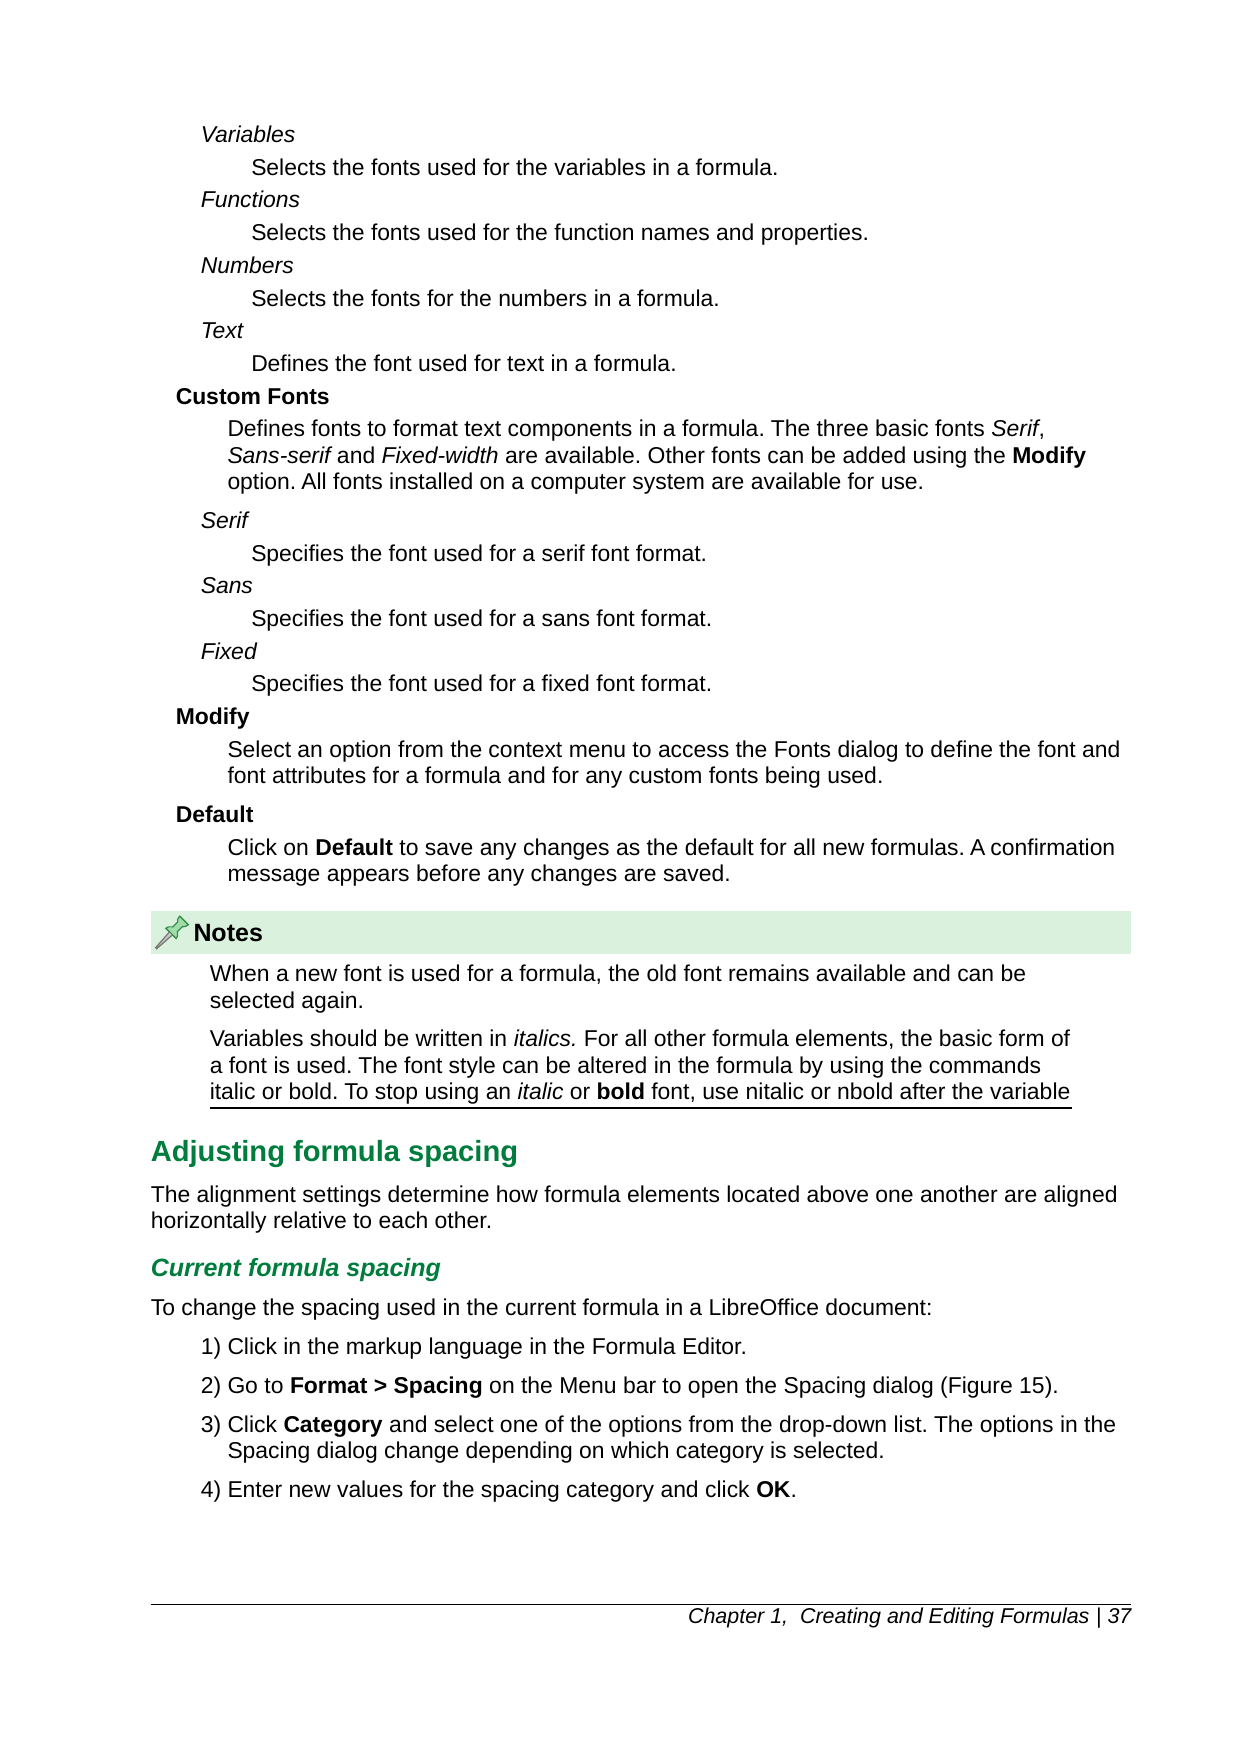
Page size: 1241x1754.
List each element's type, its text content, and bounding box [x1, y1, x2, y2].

text Selects the fonts for the numbers in a formula. [251, 284, 1131, 311]
text Fixed [201, 638, 1131, 664]
text Select an option from the context menu to access the Fonts dialog to define the font and font attributes for a formula and for any custom fonts being used. [227, 736, 1131, 788]
list Click in the markup language in the Formula Editor. [227, 1333, 1131, 1359]
text Click on Default to save any changes as the default for all new formulas. A confirmation message appears before any changes are saved. [227, 833, 1131, 886]
text Variables [201, 121, 1131, 147]
text Selects the fonts used for the function names and properties. [251, 219, 1131, 245]
text Default [176, 801, 1131, 827]
text Defines the font used for text in a formula. [251, 350, 1131, 376]
text Specifies the font used for a fixed font format. [251, 670, 1131, 697]
text Text [201, 317, 1131, 344]
text Modify [176, 703, 1131, 729]
text The alignment settings determine how formula elements located above one another are aligned horizontally relative to each other. [151, 1181, 1131, 1233]
text Sans [201, 572, 1131, 599]
list Go to Format > Spacing on the Menu bar to open the Spacing dialog (Figure 15). [227, 1372, 1131, 1398]
text Custom Fonts [176, 383, 1131, 409]
text Serif [201, 507, 1131, 533]
text Variables should be written in italics. For all other formula elements, the basic form of a font is used. The font style can be altered in the formula by using the commands italic or bold. To stop using an italic or bold font, use nitalic or nbold after the variable [209, 1025, 1072, 1109]
text Specifies the font used for a sans font format. [251, 605, 1131, 631]
list Enter new values for the spacing category and click OK. [227, 1476, 1131, 1502]
list Click Category and select one of the options from the drop-down list. The options in the Spacing dialog change depending on which category is selected. [227, 1411, 1131, 1463]
text To change the spacing used in the current formula in a LibreOffice document: [151, 1294, 1131, 1320]
text Selects the fonts used for the variables in a formula. [251, 154, 1131, 180]
subtitle Notes [151, 911, 1131, 954]
text Defines fonts to format text components in a formula. The three basic fonts Serif, Sans‑serif and Fixed-width are available. Other fonts can be added using the Modify option. All fonts installed on a computer system are available for use. [227, 415, 1131, 494]
text When a new font is used for a formula, the old font remains available and can be selected again. [209, 960, 1072, 1013]
text Functions [201, 186, 1131, 213]
text Numbers [201, 252, 1131, 278]
subtitle Adjusting formula spacing [151, 1134, 1131, 1168]
subtitle Current formula spacing [151, 1253, 1131, 1282]
text Specifies the font used for a serif font format. [251, 539, 1131, 566]
